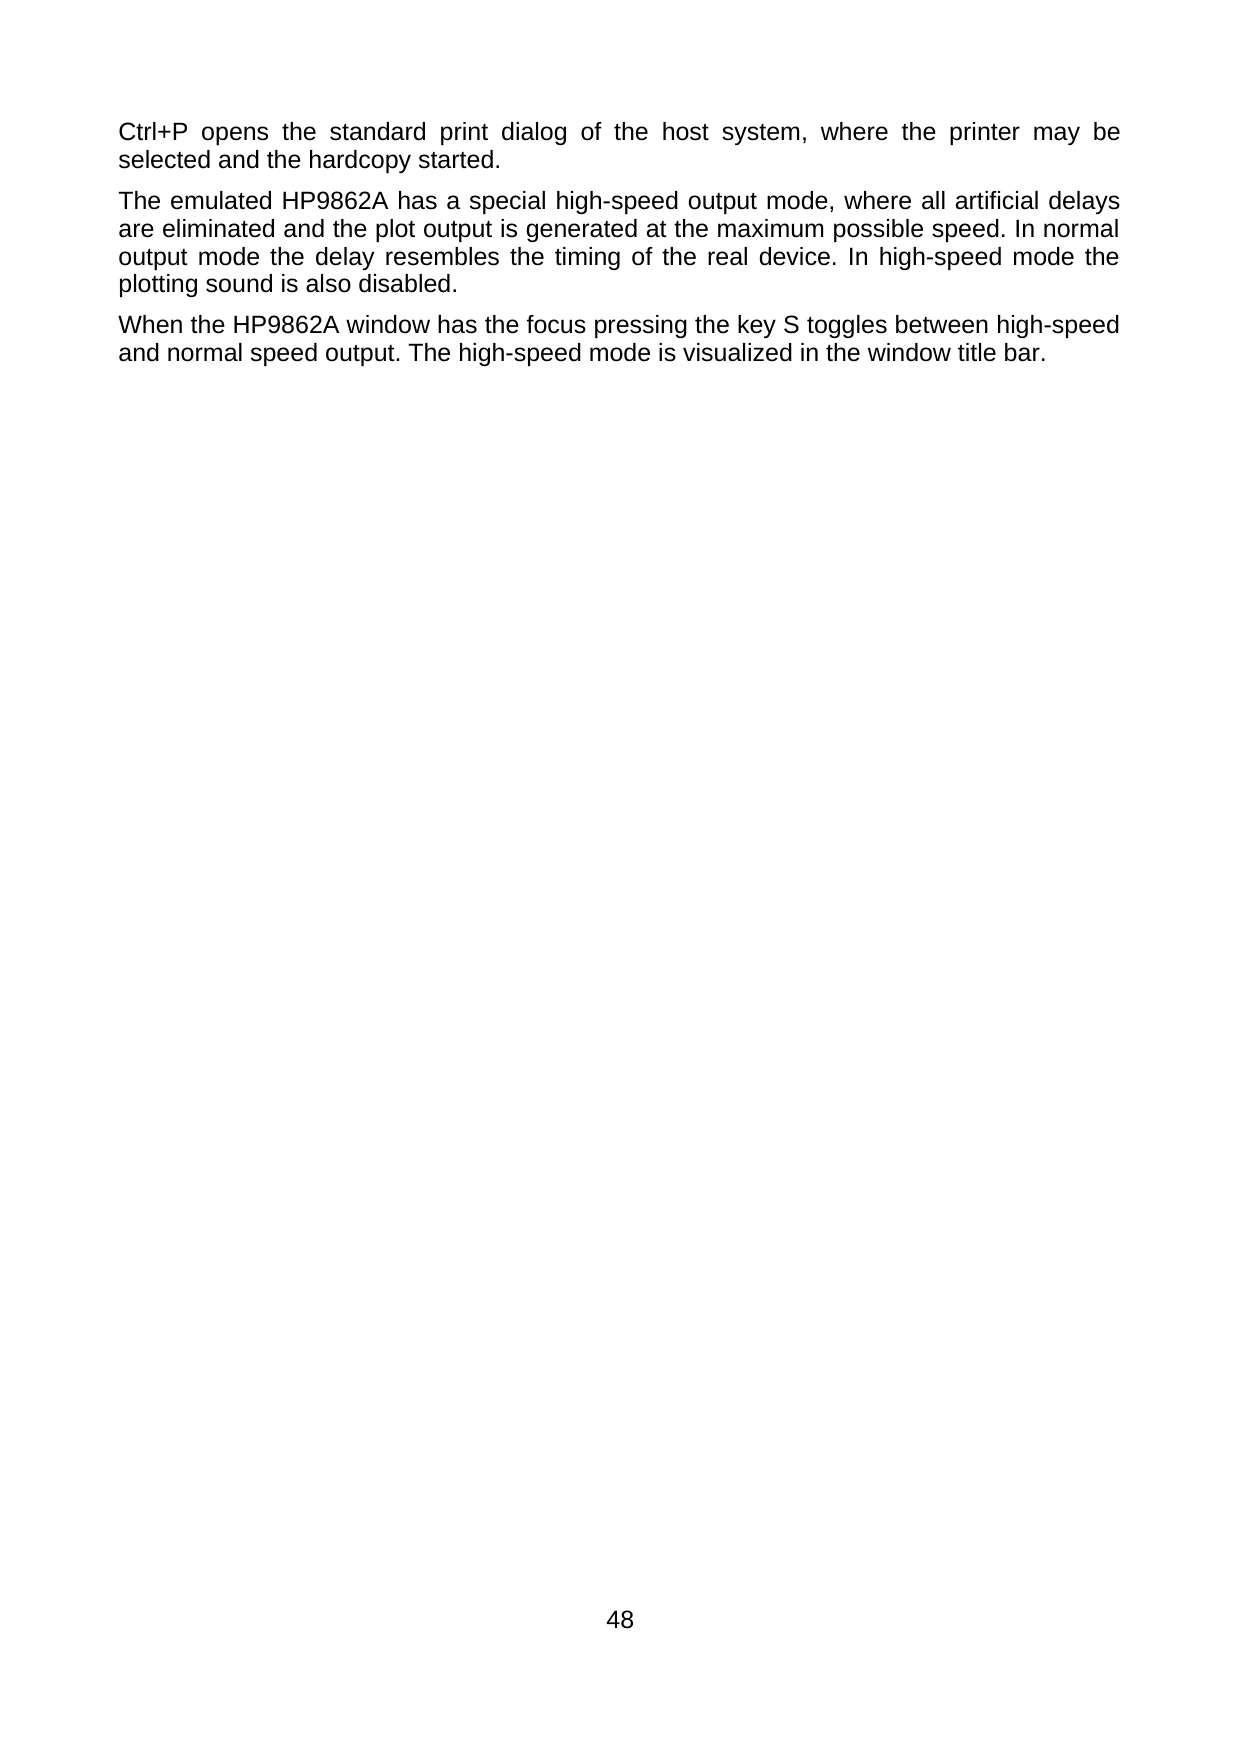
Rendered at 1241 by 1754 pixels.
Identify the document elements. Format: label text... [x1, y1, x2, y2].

text The emulated HP9862A has a special high-speed output mode, where all artificial delays are eliminated and the plot output is generated at the maximum possible speed. In normal output mode the delay resembles the timing of the real device. In high-speed mode the plotting sound is also disabled. [118, 186, 1122, 298]
text Ctrl+P opens the standard print dialog of the host system, where the printer may be selected and the hardcopy started. [118, 118, 1122, 174]
text When the HP9862A window has the focus pressing the key S toggles between high-speed and normal speed output. The high-speed mode is visualized in the window title bar. [118, 311, 1122, 366]
